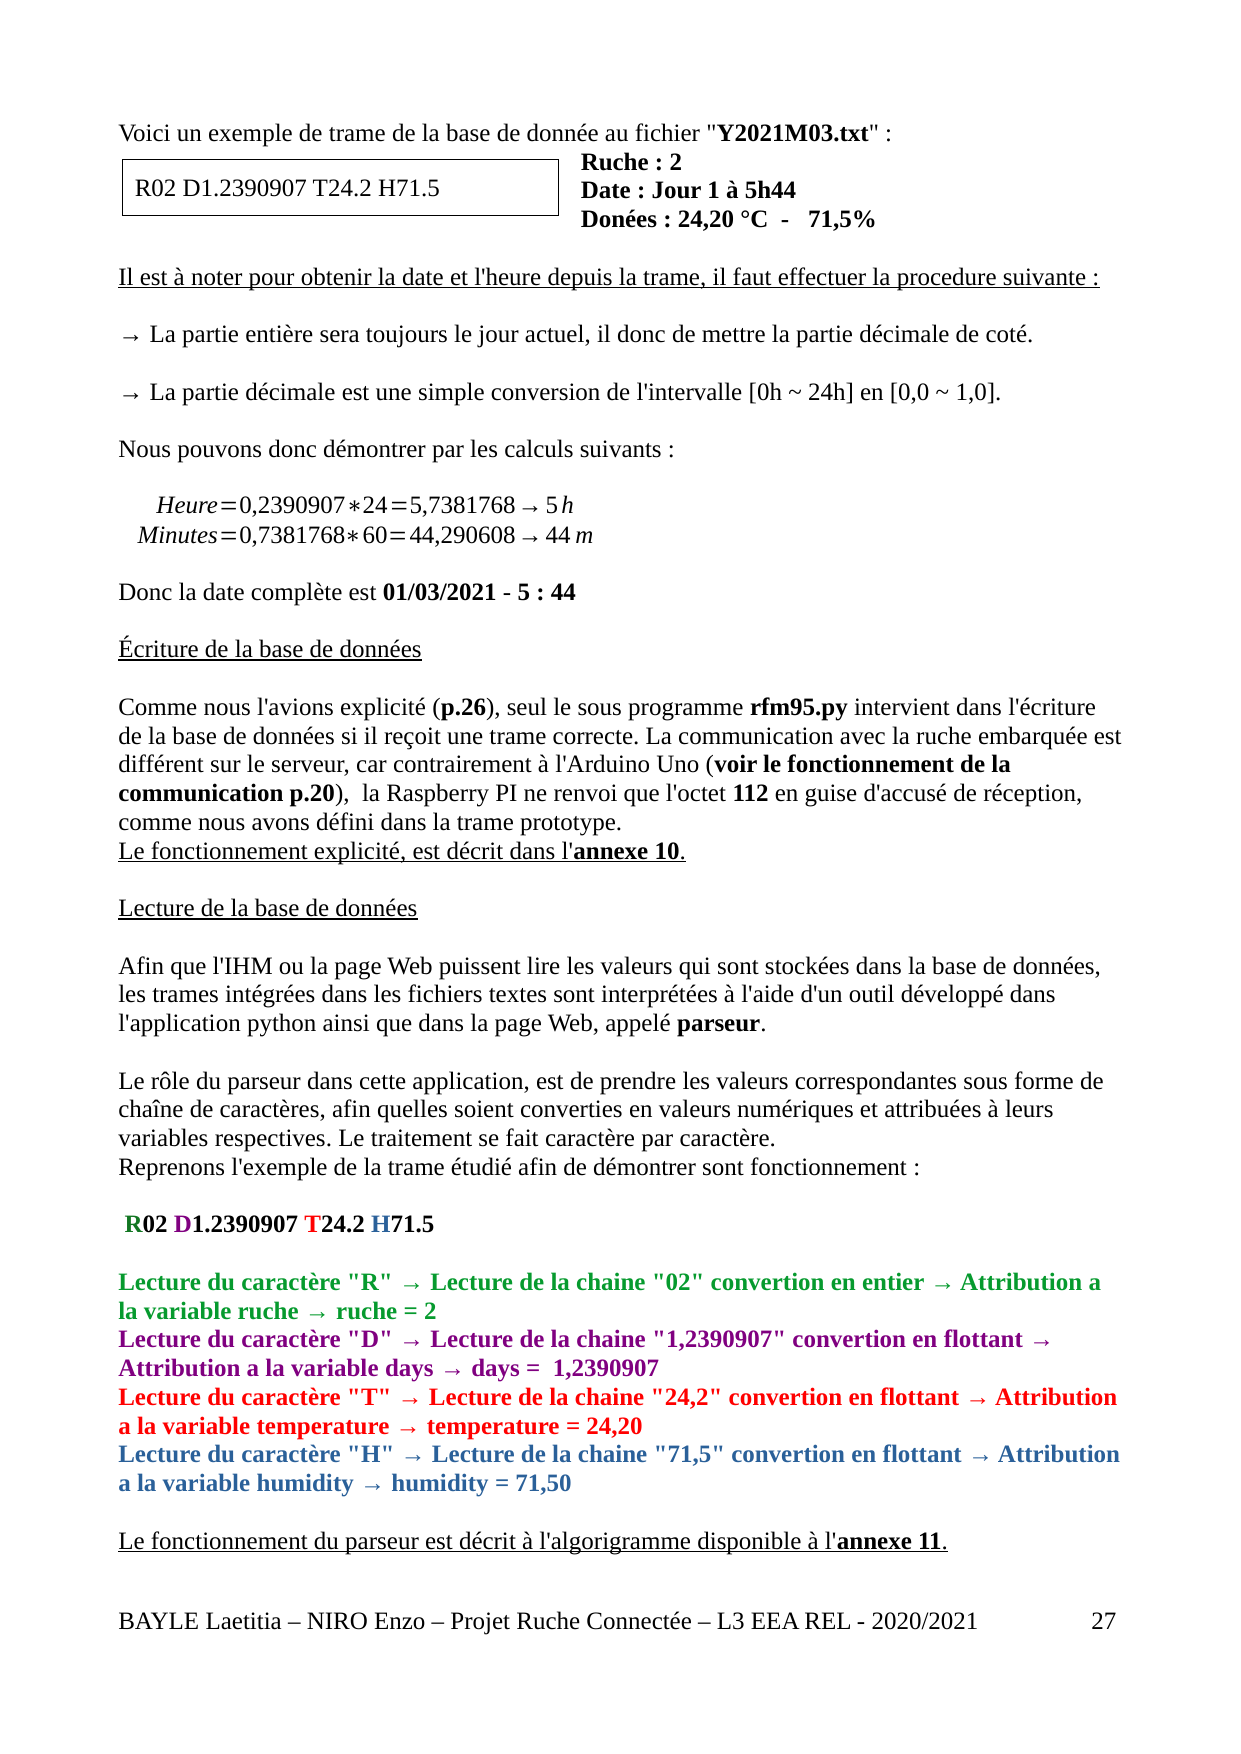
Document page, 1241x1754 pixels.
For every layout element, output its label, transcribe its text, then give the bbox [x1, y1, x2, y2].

text Le fonctionnement explicité, est décrit dans l'annexe 10. [118, 836, 1122, 864]
text Lecture du caractère "H" → Lecture de la chaine "71,5" convertion en flottant → Attribution a la variable humidity → humidity = 71,50 [118, 1439, 1122, 1497]
text Écriture de la base de données [118, 634, 1122, 663]
text Voici un exemple de trame de la base de donnée au fichier "Y2021M03.txt" : [118, 118, 1122, 147]
text Lecture du caractère "D" → Lecture de la chaine "1,2390907" convertion en flottant → Attribution a la variable days → days = 1,2390907 [118, 1324, 1122, 1382]
text Lecture du caractère "T" → Lecture de la chaine "24,2" convertion en flottant → Attribution a la variable temperature → temperature = 24,20 [118, 1382, 1122, 1439]
text Donées : 24,20 °C - 71,5% [118, 204, 1122, 233]
text R02 D1.2390907 T24.2 H71.5 [118, 1209, 1122, 1238]
text Date : Jour 1 à 5h44 [559, 176, 1122, 204]
text Afin que l'IHM ou la page Web puissent lire les valeurs qui sont stockées dans la base de données, les trames intégrées dans les fichiers textes sont interprétées à l'aide d'un outil développé dans l'application python ainsi que dans la page Web, appelé parseur. [118, 951, 1122, 1037]
text Le fonctionnement du parseur est décrit à l'algorigramme disponible à l'annexe 11. [118, 1526, 1122, 1554]
text Il est à noter pour obtenir la date et l'heure depuis la trame, il faut effectuer la procedure suivante : [118, 262, 1122, 291]
text Ruche : 2 [118, 147, 1122, 176]
text Le rôle du parseur dans cette application, est de prendre les valeurs correspondantes sous forme de chaîne de caractères, afin quelles soient converties en valeurs numériques et attribuées à leurs variables respectives. Le traitement se fait caractère par caractère. [118, 1066, 1122, 1152]
text → La partie entière sera toujours le jour actuel, il donc de mettre la partie décimale de coté. [118, 319, 1122, 348]
text Comme nous l'avions explicité (p.26), seul le sous programme rfm95.py intervient dans l'écriture de la base de données si il reçoit une trame correcte. La communication avec la ruche embarquée est différent sur le serveur, car contrairement à l'Arduino Uno (voir le fonctionnement de la communication p.20), la Raspberry PI ne renvoi que l'octet 112 en guise d'accusé de réception, comme nous avons défini dans la trame prototype. [118, 692, 1122, 836]
text Reprenons l'exemple de la trame étudié afin de démontrer sont fonctionnement : [118, 1152, 1122, 1181]
text Lecture de la base de données [118, 893, 1122, 922]
text Lecture du caractère "R" → Lecture de la chaine "02" convertion en entier → Attribution a la variable ruche → ruche = 2 [118, 1267, 1122, 1324]
text → La partie décimale est une simple conversion de l'intervalle [0h ~ 24h] en [0,0 ~ 1,0]. [118, 377, 1122, 406]
text Donc la date complète est 01/03/2021 - 5 : 44 [118, 577, 1122, 606]
text Nous pouvons donc démontrer par les calculs suivants : [118, 434, 1122, 463]
